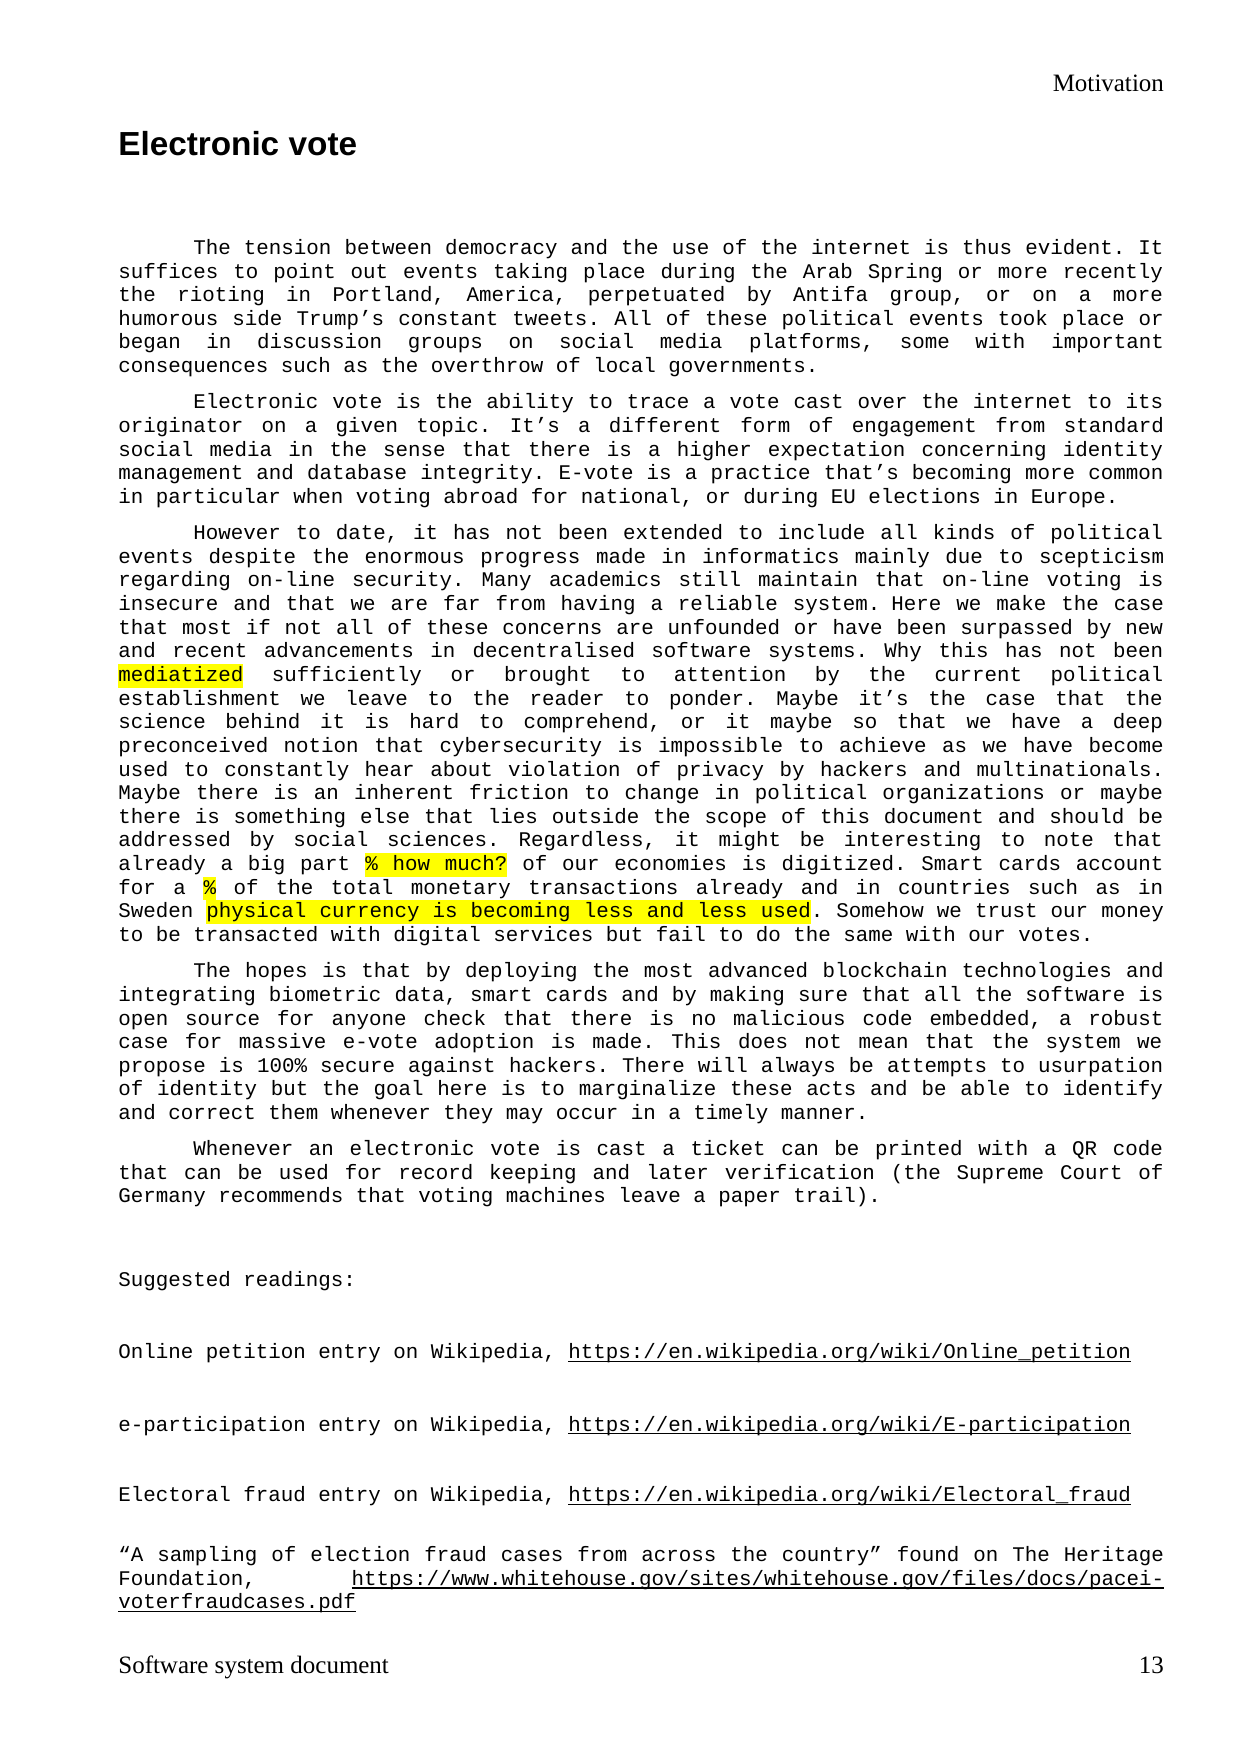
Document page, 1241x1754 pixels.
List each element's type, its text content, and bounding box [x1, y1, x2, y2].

text Electronic vote is the ability to trace a vote cast over the internet to its originator on a given topic. It’s a different form of engagement from standard social media in the sense that there is a higher expectation concerning identity management and database integrity. E-vote is a practice that’s becoming more common in particular when voting abroad for national, or during EU elections in Europe. [118, 391, 1164, 509]
text Whenever an electronic vote is cast a ticket can be printed with a QR code that can be used for record keeping and later verification (the Supreme Court of Germany recommends that voting machines leave a paper trail). [118, 1138, 1164, 1209]
text Electoral fraud entry on Wikipedia, https://en.wikipedia.org/wiki/Electoral_fraud [118, 1484, 1164, 1508]
text The hopes is that by deploying the most advanced blockchain technologies and integrating biometric data, smart cards and by making sure that all the software is open source for anyone check that there is no malicious code embedded, a robust case for massive e-vote adoption is made. This does not mean that the system we propose is 100% secure against hackers. There will always be attempts to usurpation of identity but the goal here is to marginalize these acts and be able to identify and correct them whenever they may occur in a timely manner. [118, 960, 1164, 1126]
text However to date, it has not been extended to include all kinds of political events despite the enormous progress made in informatics mainly due to scepticism regarding on-line security. Many academics still maintain that on-line voting is insecure and that we are far from having a reliable system. Here we make the case that most if not all of these concerns are unfounded or have been surpassed by new and recent advancements in decentralised software systems. Why this has not been mediatized sufficiently or brought to attention by the current political establishment we leave to the reader to ponder. Maybe it’s the case that the science behind it is hard to comprehend, or it maybe so that we have a deep preconceived notion that cybersecurity is impossible to achieve as we have become used to constantly hear about violation of privacy by hackers and multinationals. Maybe there is an inherent friction to change in political organizations or maybe there is something else that lies outside the scope of this document and should be addressed by social sciences. Regardless, it might be interesting to note that already a big part % how much? of our economies is digitized. Smart cards account for a % of the total monetary transactions already and in countries such as in Sweden physical currency is becoming less and less used. Somehow we trust our money to be transacted with digital services but fail to do the same with our votes. [118, 522, 1164, 948]
text The tension between democracy and the use of the internet is thus evident. It suffices to point out events taking place during the Arab Spring or more recently the rioting in Portland, America, perpetuated by Antifa group, or on a more humorous side Trump’s constant tweets. All of these political events took place or began in discussion groups on social media platforms, some with important consequences such as the overthrow of local governments. [118, 237, 1164, 379]
text “A sampling of election fraud cases from across the country” found on The Heritage Foundation, https://www.whitehouse.gov/sites/whitehouse.gov/files/docs/pacei-voterfraudcases.pdf [118, 1544, 1164, 1615]
text Suggested readings: [118, 1269, 1164, 1293]
text e-participation entry on Wikipedia, https://en.wikipedia.org/wiki/E-participation [118, 1413, 1164, 1437]
text Online petition entry on Wikipedia, https://en.wikipedia.org/wiki/Online_petition [118, 1341, 1164, 1365]
subtitle Electronic vote [118, 124, 1164, 162]
